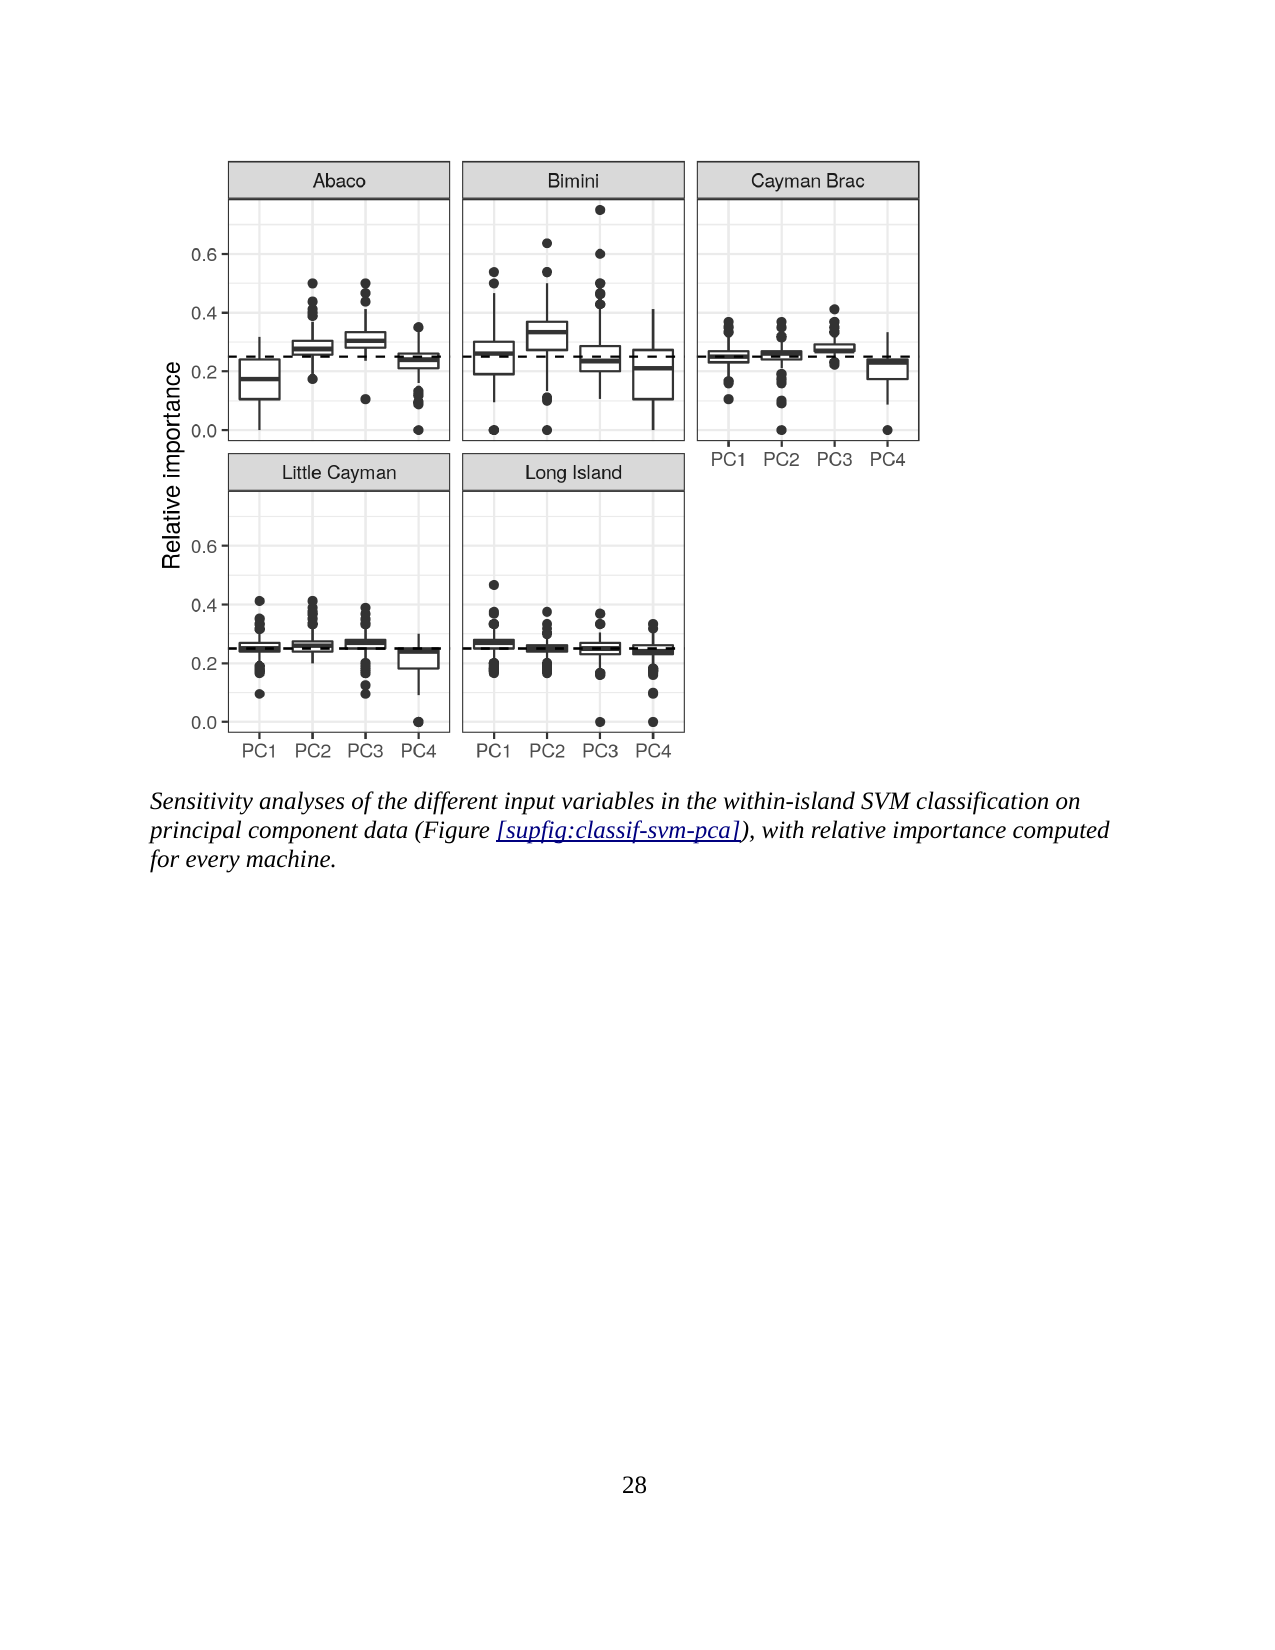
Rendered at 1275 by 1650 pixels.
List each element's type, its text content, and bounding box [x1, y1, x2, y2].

text Sensitivity analyses of the different input variables in the within-island SVM classification on principal component data (Figure [supfig:classif-svm-pca]), with relative importance computed for every machine. [150, 786, 1125, 873]
picture [150, 150, 930, 774]
